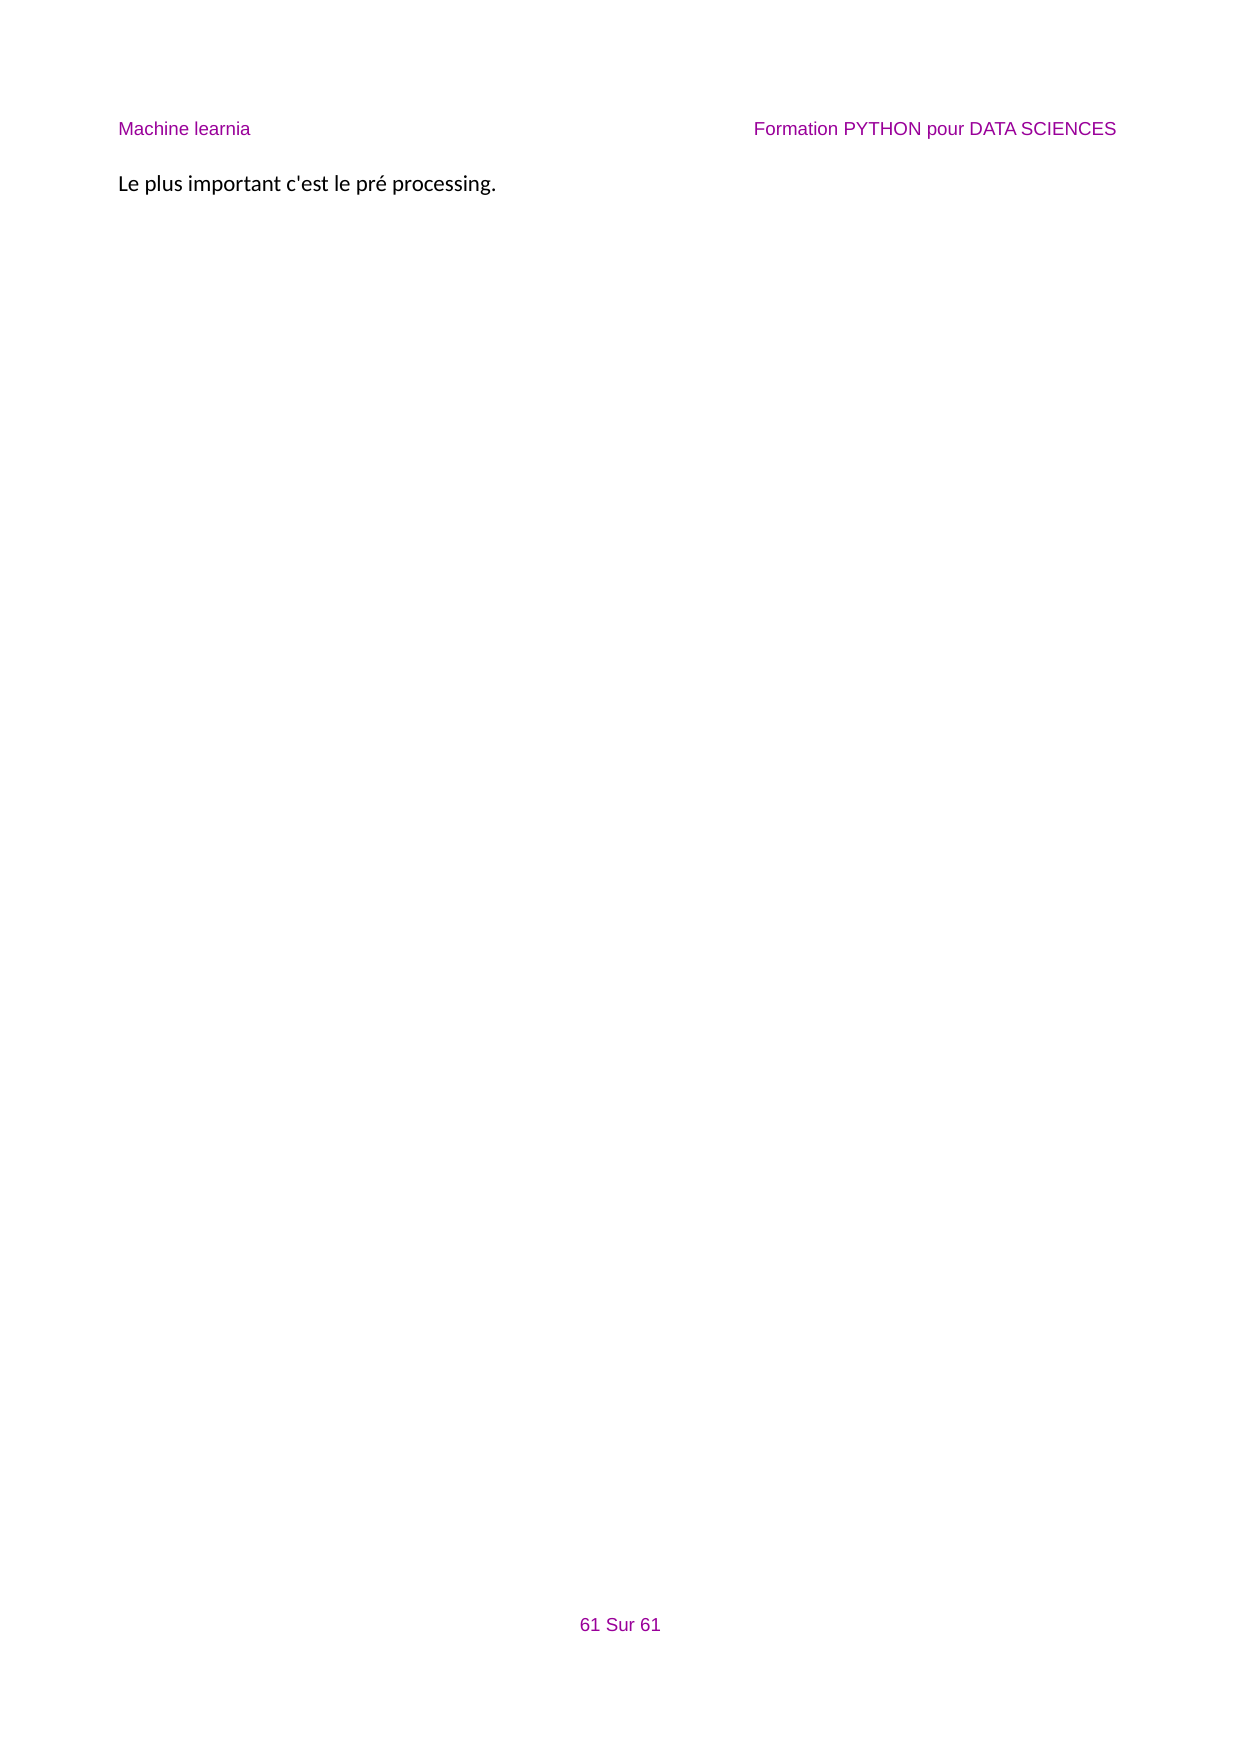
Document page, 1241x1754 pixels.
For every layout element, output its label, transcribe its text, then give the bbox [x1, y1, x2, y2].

text Le plus important c'est le pré processing. [118, 169, 1122, 197]
